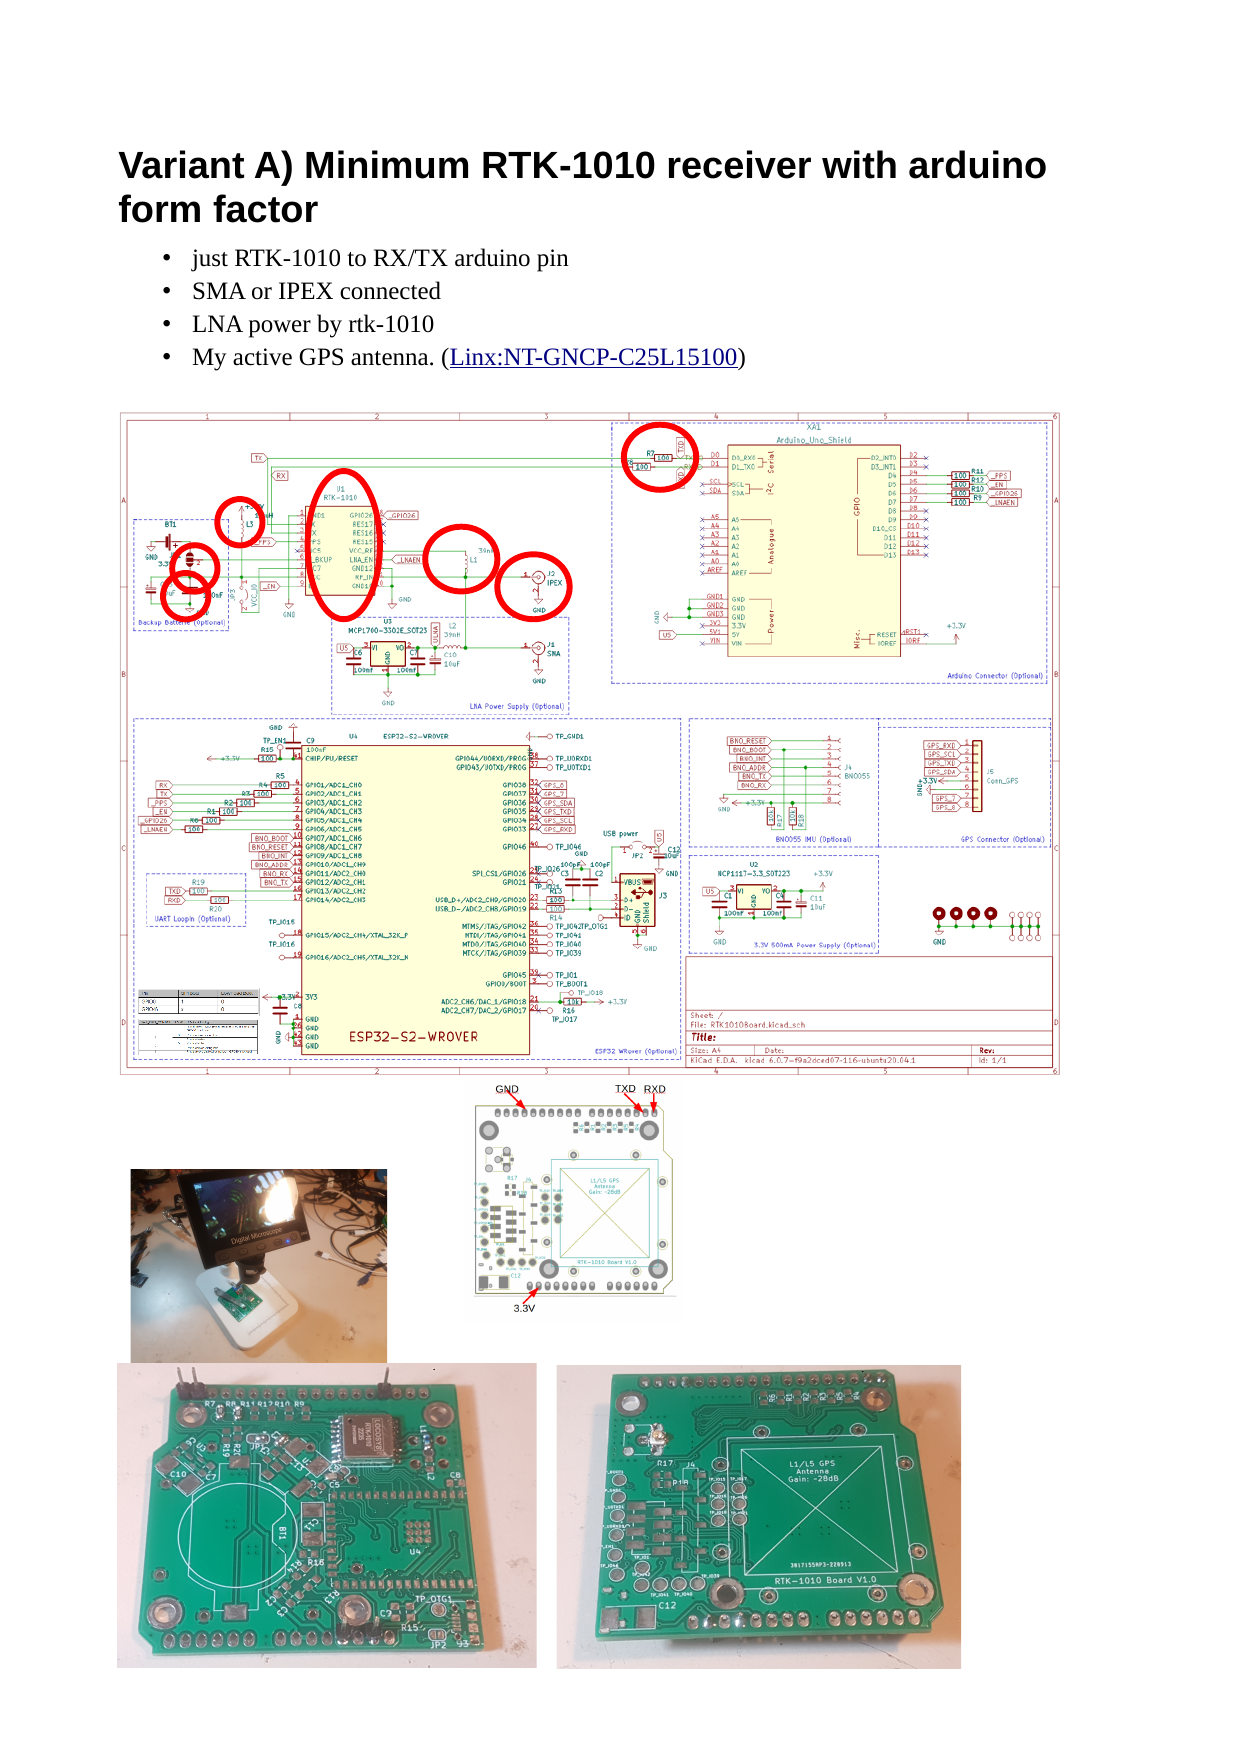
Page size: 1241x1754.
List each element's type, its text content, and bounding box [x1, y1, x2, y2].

picture [117, 1169, 537, 1668]
picture [86, 378, 1093, 1322]
list SMA or IPEX connected [162, 276, 1122, 305]
list just RTK-1010 to RX/TX arduino pin [162, 243, 1122, 272]
picture [556, 1365, 962, 1669]
list My active GPS antenna. (Linx:NT-GNCP-C25L15100) [162, 342, 1122, 371]
list LNA power by rtk-1010 [162, 309, 1122, 338]
subtitle Variant A) Minimum RTK-1010 receiver with arduino form factor [118, 143, 1122, 230]
